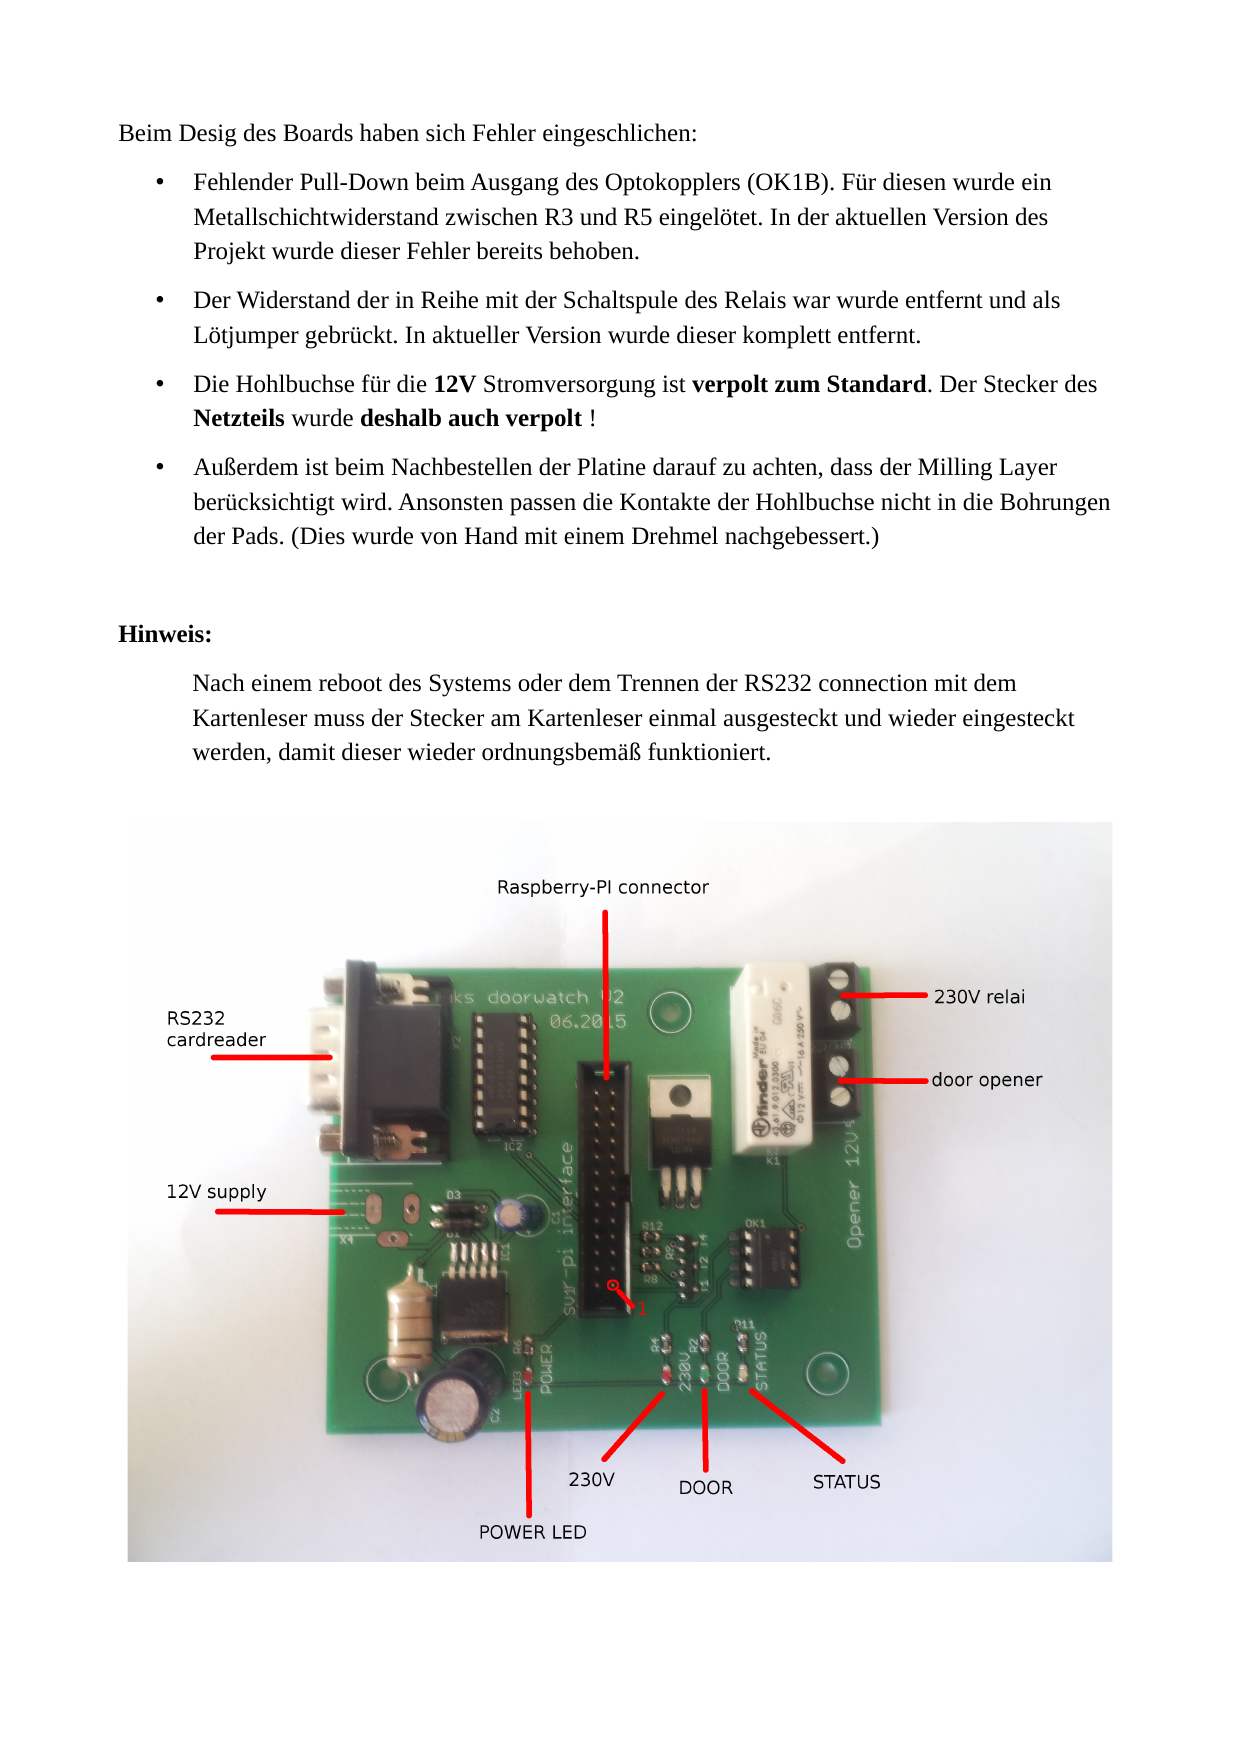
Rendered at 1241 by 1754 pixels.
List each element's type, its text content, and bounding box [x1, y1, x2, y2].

text Beim Desig des Boards haben sich Fehler eingeschlichen: [118, 118, 1122, 147]
text Nach einem reboot des Systems oder dem Trennen der RS232 connection mit dem Kartenleser muss der Stecker am Kartenleser einmal ausgesteckt und wieder eingesteckt werden, damit dieser wieder ordnungsbemäß funktioniert. [192, 668, 1122, 766]
text Hinweis: [118, 619, 1122, 648]
picture [127, 822, 1113, 1562]
list Die Hohlbuchse für die 12V Stromversorgung ist verpolt zum Standard. Der Stecker des Netzteils wurde deshalb auch verpolt ! [156, 369, 1122, 432]
list Der Widerstand der in Reihe mit der Schaltspule des Relais war wurde entfernt und als Lötjumper gebrückt. In aktueller Version wurde dieser komplett entfernt. [156, 285, 1122, 348]
list Fehlender Pull-Down beim Ausgang des Optokopplers (OK1B). Für diesen wurde ein Metallschichtwiderstand zwischen R3 und R5 eingelötet. In der aktuellen Version des Projekt wurde dieser Fehler bereits behoben. [156, 167, 1122, 265]
list Außerdem ist beim Nachbestellen der Platine darauf zu achten, dass der Milling Layer berücksichtigt wird. Ansonsten passen die Kontakte der Hohlbuchse nicht in die Bohrungen der Pads. (Dies wurde von Hand mit einem Drehmel nachgebessert.) [156, 452, 1122, 550]
